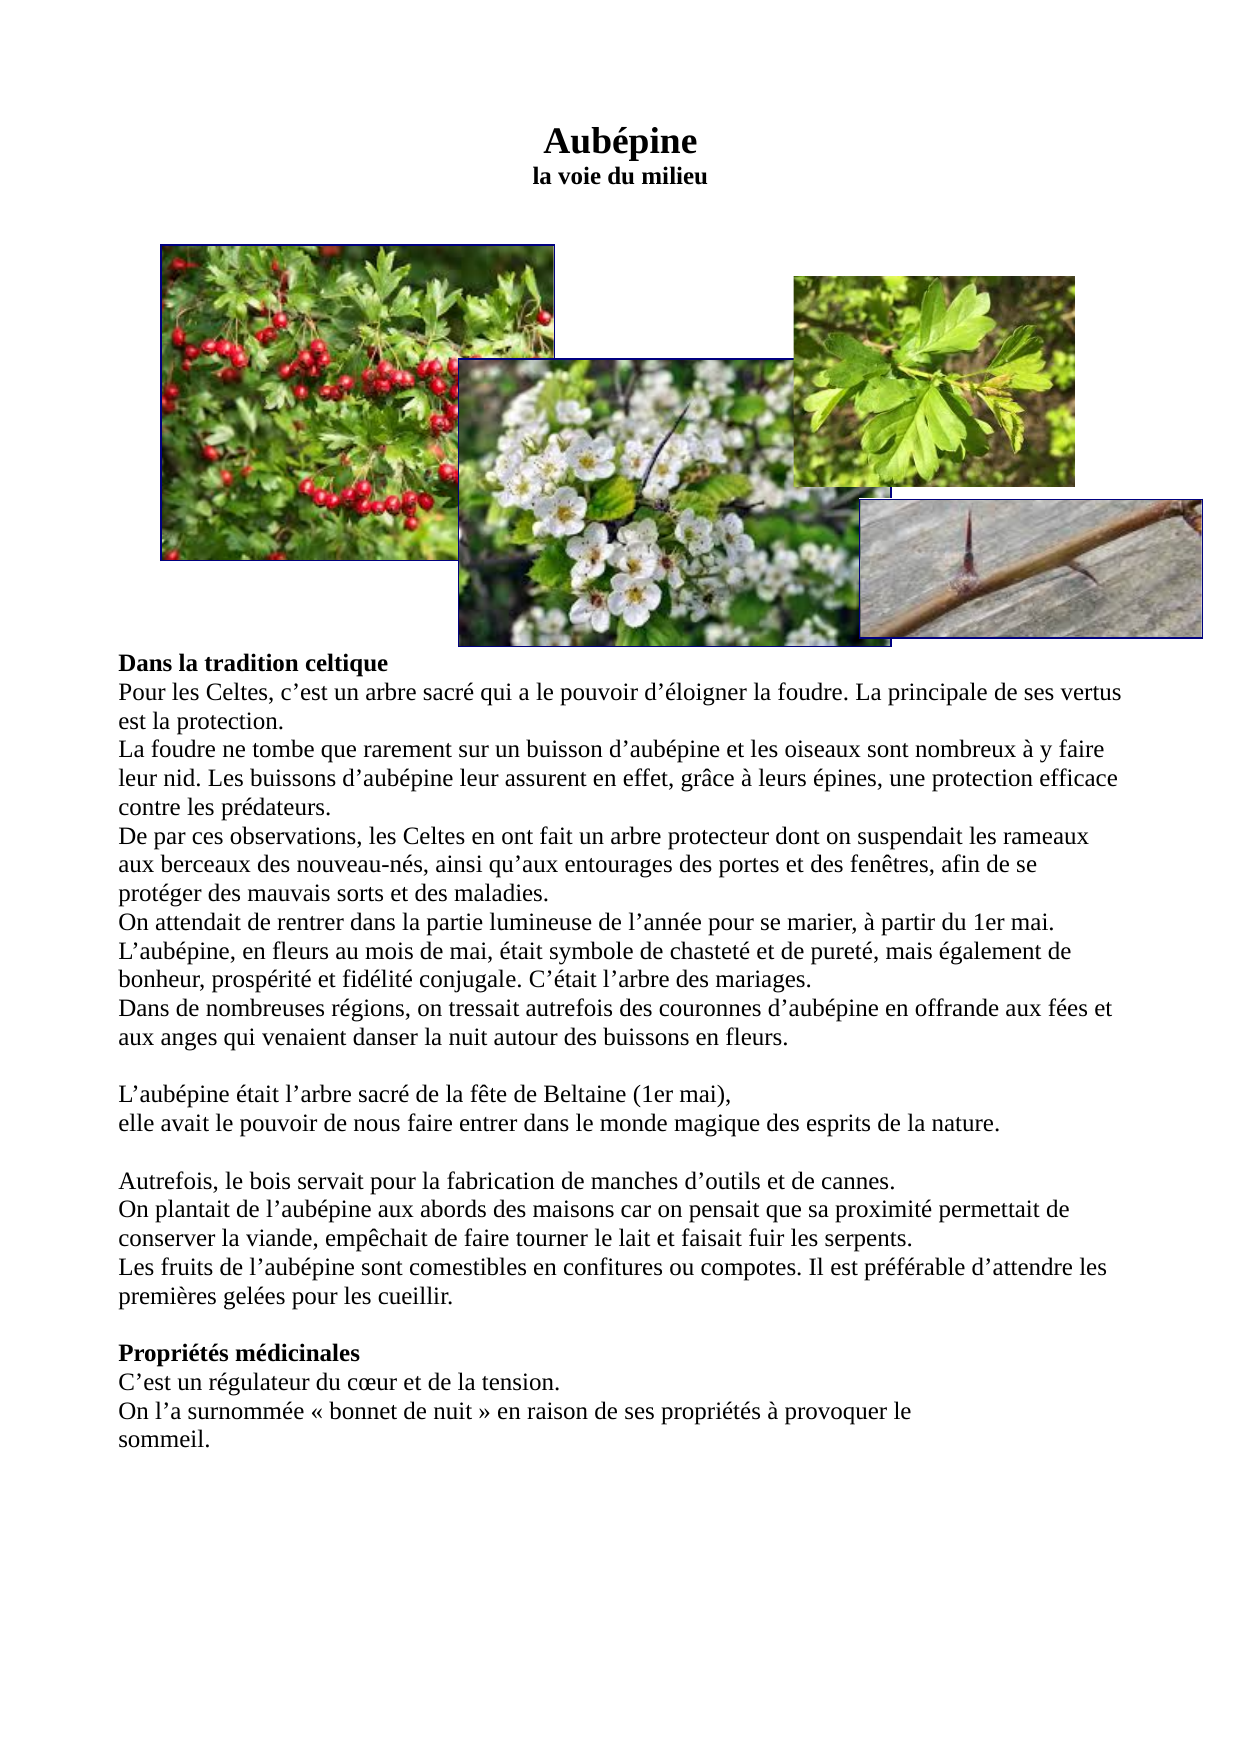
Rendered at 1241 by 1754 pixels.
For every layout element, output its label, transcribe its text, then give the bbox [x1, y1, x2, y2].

text Les fruits de l’aubépine sont comestibles en confitures ou compotes. Il est préférable d’attendre les premières gelées pour les cueillir. [118, 1252, 1122, 1309]
text La foudre ne tombe que rarement sur un buisson d’aubépine et les oiseaux sont nombreux à y faire leur nid. Les buissons d’aubépine leur assurent en effet, grâce à leurs épines, une protection efficace contre les prédateurs. [118, 734, 1122, 821]
text L’aubépine était l’arbre sacré de la fête de Beltaine (1er mai), [118, 1079, 1122, 1108]
text Autrefois, le bois servait pour la fabrication de manches d’outils et de cannes. [118, 1166, 1122, 1194]
text elle avait le pouvoir de nous faire entrer dans le monde magique des esprits de la nature. [118, 1108, 1122, 1137]
picture [860, 500, 1202, 637]
text On attendait de rentrer dans la partie lumineuse de l’année pour se marier, à partir du 1er mai. L’aubépine, en fleurs au mois de mai, était symbole de chasteté et de pureté, mais également de bonheur, prospérité et fidélité conjugale. C’était l’arbre des mariages. [118, 907, 1122, 993]
text Dans la tradition celtique [118, 648, 1122, 677]
text Pour les Celtes, c’est un arbre sacré qui a le pouvoir d’éloigner la foudre. La principale de ses vertus est la protection. [118, 677, 1122, 734]
text sommeil. [118, 1424, 1122, 1453]
text On plantait de l’aubépine aux abords des maisons car on pensait que sa proximité permettait de conserver la viande, empêchait de faire tourner le lait et faisait fuir les serpents. [118, 1194, 1122, 1252]
text la voie du milieu [118, 161, 1122, 190]
picture [162, 246, 554, 560]
text De par ces observations, les Celtes en ont fait un arbre protecteur dont on suspendait les rameaux aux berceaux des nouveau-nés, ainsi qu’aux entourages des portes et des fenêtres, afin de se protéger des mauvais sorts et des maladies. [118, 821, 1122, 907]
text Dans de nombreuses régions, on tressait autrefois des couronnes d’aubépine en offrande aux fées et aux anges qui venaient danser la nuit autour des buissons en fleurs. [118, 993, 1122, 1051]
text C’est un régulateur du cœur et de la tension. [118, 1367, 1122, 1396]
picture [459, 276, 1075, 646]
text Aubépine [118, 118, 1122, 161]
text Propriétés médicinales [118, 1338, 1122, 1367]
text On l’a surnommée « bonnet de nuit » en raison de ses propriétés à provoquer le [118, 1396, 1122, 1424]
